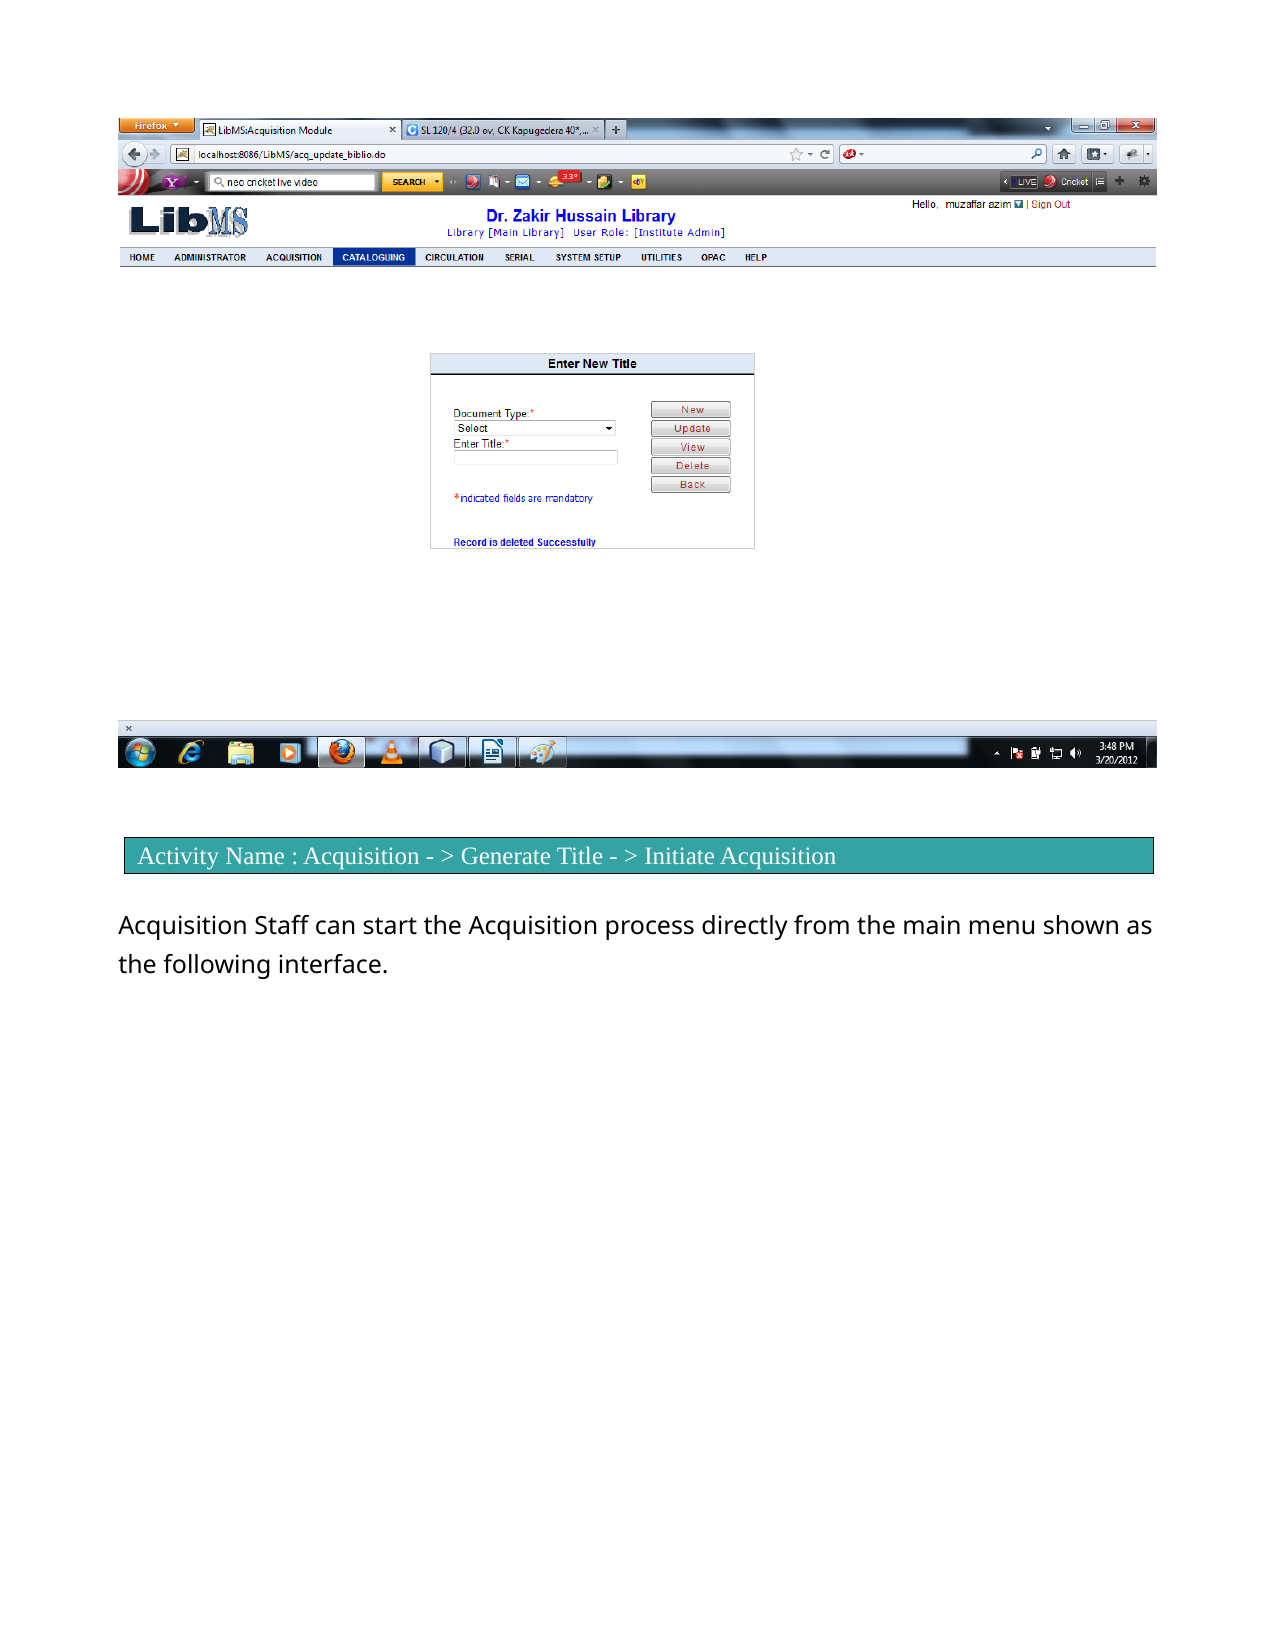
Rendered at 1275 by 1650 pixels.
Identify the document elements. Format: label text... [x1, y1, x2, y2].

text Acquisition Staff can start the Acquisition process directly from the main menu shown as the following interface. [118, 907, 1157, 981]
picture [118, 118, 1157, 768]
